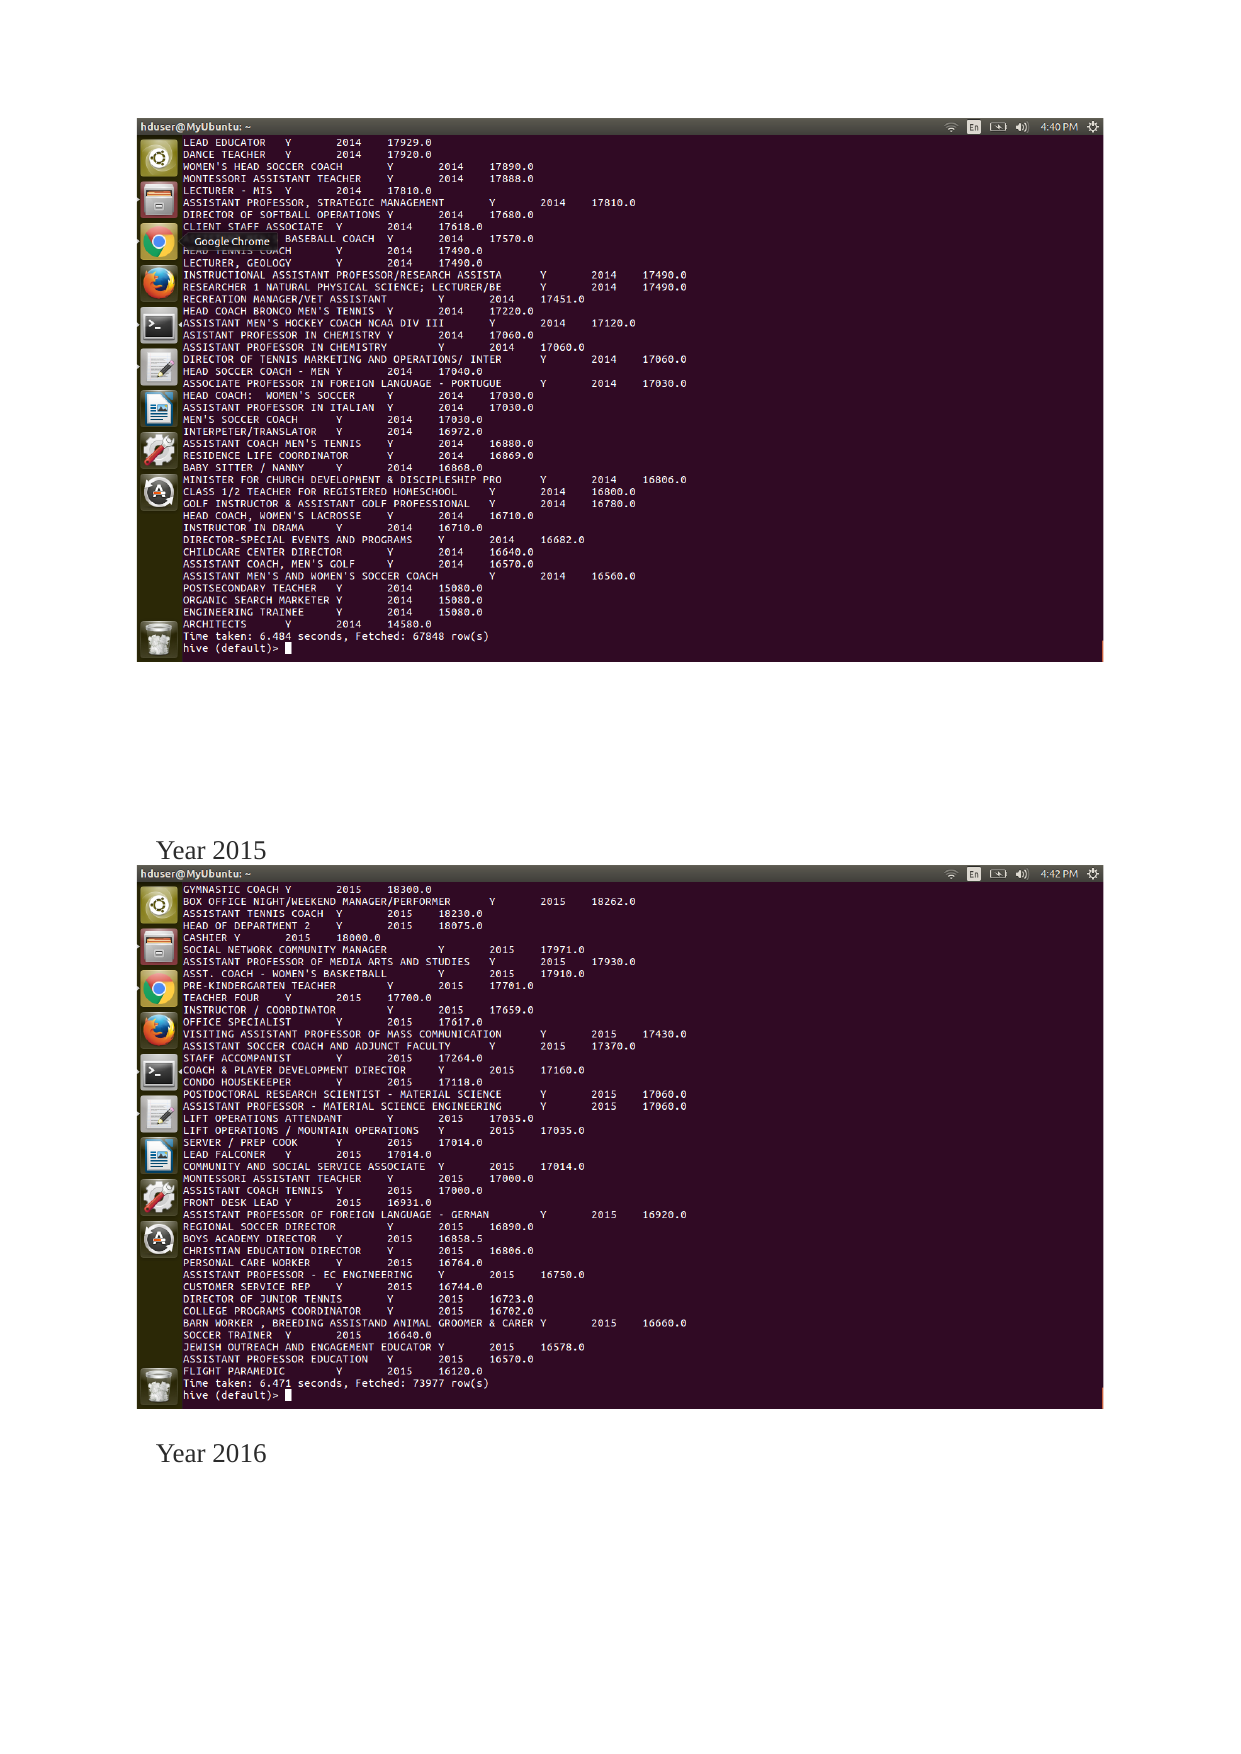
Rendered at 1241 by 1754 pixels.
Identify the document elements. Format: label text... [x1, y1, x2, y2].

text Year 2015 [156, 834, 1122, 865]
picture [136, 118, 1104, 662]
picture [136, 865, 1104, 1409]
text Year 2016 [156, 1437, 1122, 1468]
